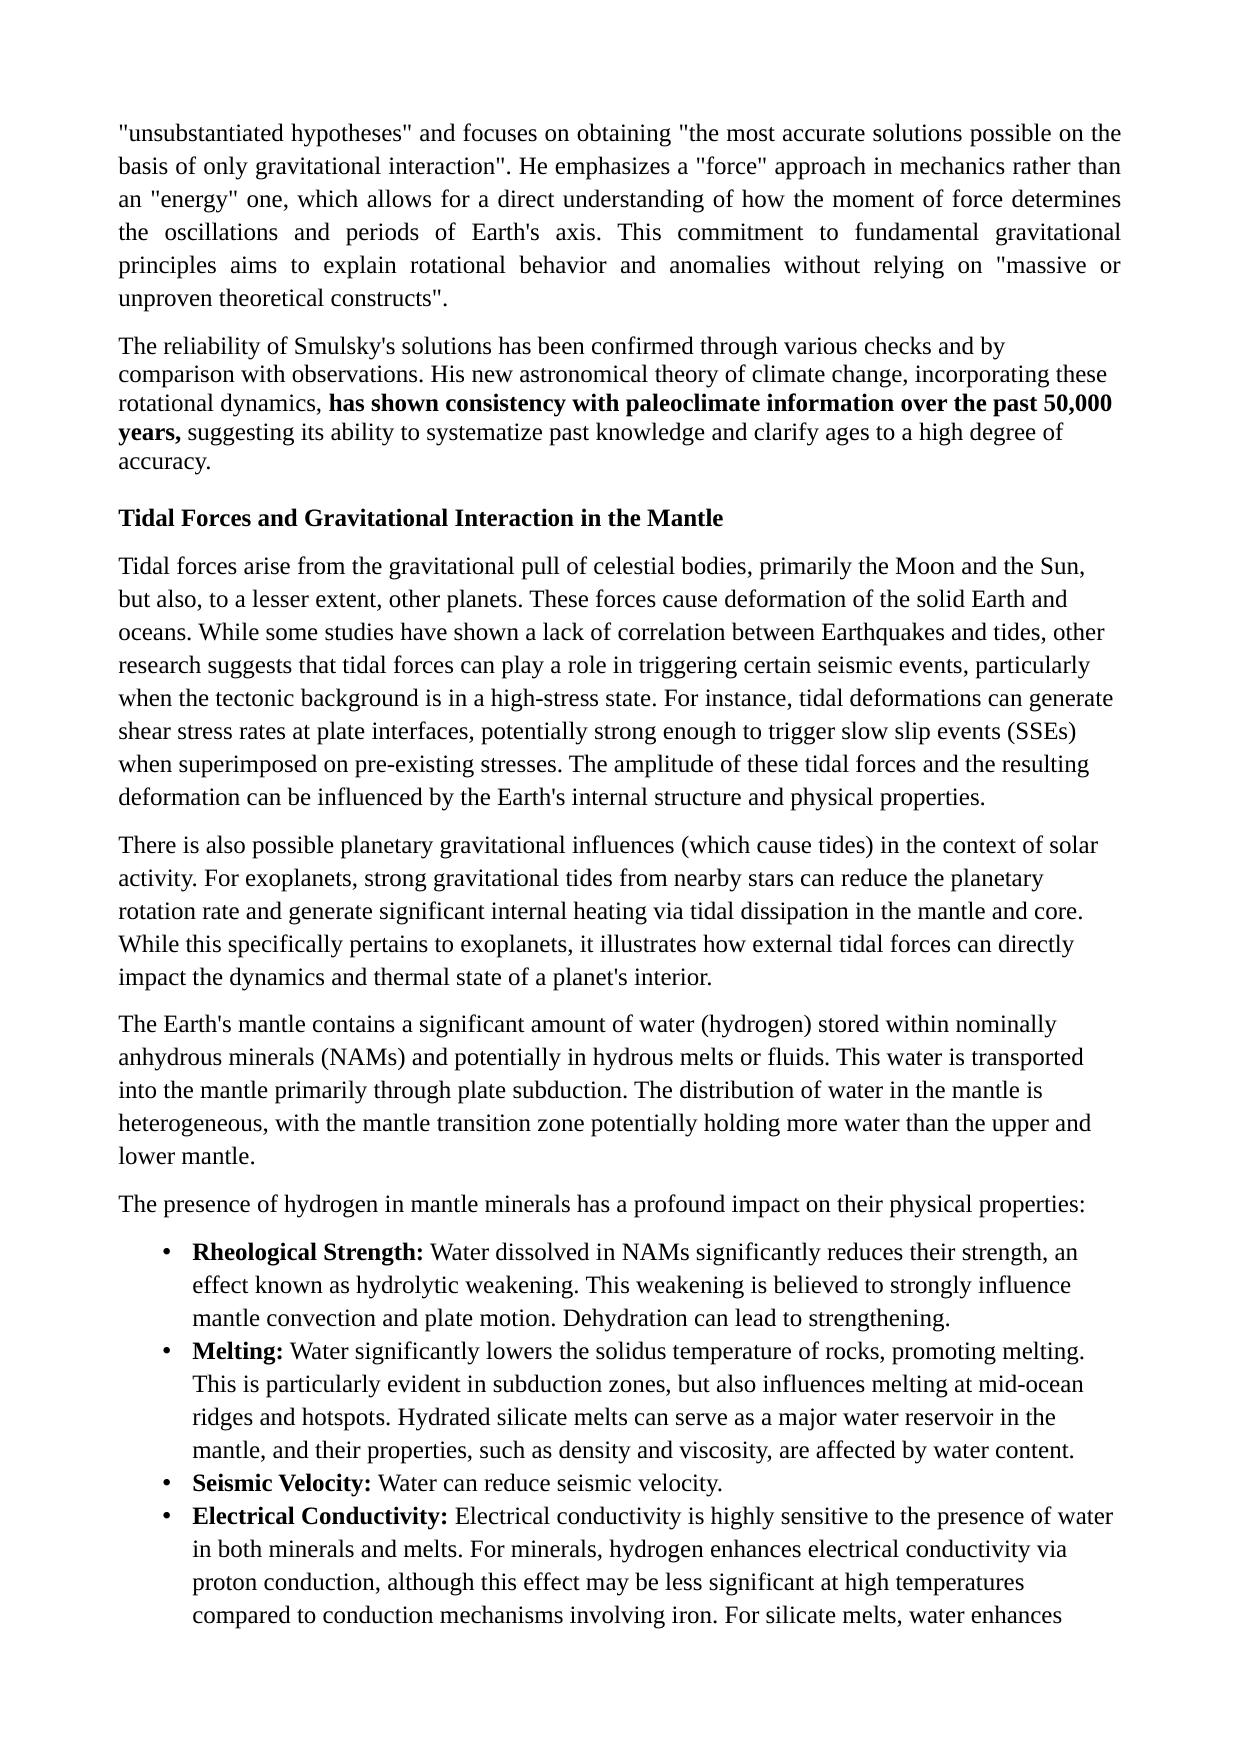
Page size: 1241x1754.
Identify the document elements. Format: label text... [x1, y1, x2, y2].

text "unsubstantiated hypotheses" and focuses on obtaining "the most accurate solutions possible on the basis of only gravitational interaction". He emphasizes a "force" approach in mechanics rather than an "energy" one, which allows for a direct understanding of how the moment of force determines the oscillations and periods of Earth's axis. This commitment to fundamental gravitational principles aims to explain rotational behavior and anomalies without relying on "massive or unproven theoretical constructs". [118, 118, 1122, 312]
text The presence of hydrogen in mantle minerals has a profound impact on their physical properties: [118, 1189, 1122, 1218]
text There is also possible planetary gravitational influences (which cause tides) in the context of solar activity. For exoplanets, strong gravitational tides from nearby stars can reduce the planetary rotation rate and generate significant internal heating via tidal dissipation in the mantle and core. While this specifically pertains to exoplanets, it illustrates how external tidal forces can directly impact the dynamics and thermal state of a planet's interior. [118, 830, 1122, 991]
list Seismic Velocity: Water can reduce seismic velocity. [162, 1468, 1122, 1497]
text Tidal forces arise from the gravitational pull of celestial bodies, primarily the Moon and the Sun, but also, to a lesser extent, other planets. These forces cause deformation of the solid Earth and oceans. While some studies have shown a lack of correlation between Earthquakes and tides, other research suggests that tidal forces can play a role in triggering certain seismic events, particularly when the tectonic background is in a high-stress state. For instance, tidal deformations can generate shear stress rates at plate interfaces, potentially strong enough to trigger slow slip events (SSEs) when superimposed on pre-existing stresses. The amplitude of these tidal forces and the resulting deformation can be influenced by the Earth's internal structure and physical properties. [118, 551, 1122, 811]
list Rheological Strength: Water dissolved in NAMs significantly reduces their strength, an effect known as hydrolytic weakening. This weakening is believed to strongly influence mantle convection and plate motion. Dehydration can lead to strengthening. [162, 1237, 1122, 1331]
text The reliability of Smulsky's solutions has been confirmed through various checks and by comparison with observations. His new astronomical theory of climate change, incorporating these rotational dynamics, has shown consistency with paleoclimate information over the past 50,000 years, suggesting its ability to systematize past knowledge and clarify ages to a high degree of accuracy. [118, 331, 1122, 474]
text The Earth's mantle contains a significant amount of water (hydrogen) stored within nominally anhydrous minerals (NAMs) and potentially in hydrous melts or fluids. This water is transported into the mantle primarily through plate subduction. The distribution of water in the mantle is heterogeneous, with the mantle transition zone potentially holding more water than the upper and lower mantle. [118, 1009, 1122, 1170]
list Melting: Water significantly lowers the solidus temperature of rocks, promoting melting. This is particularly evident in subduction zones, but also influences melting at mid-ocean ridges and hotspots. Hydrated silicate melts can serve as a major water reservoir in the mantle, and their properties, such as density and viscosity, are affected by water content. [162, 1336, 1122, 1463]
list Electrical Conductivity: Electrical conductivity is highly sensitive to the presence of water in both minerals and melts. For minerals, hydrogen enhances electrical conductivity via proton conduction, although this effect may be less significant at high temperatures compared to conduction mechanisms involving iron. For silicate melts, water enhances [162, 1501, 1122, 1629]
text Tidal Forces and Gravitational Interaction in the Mantle [118, 503, 1122, 532]
